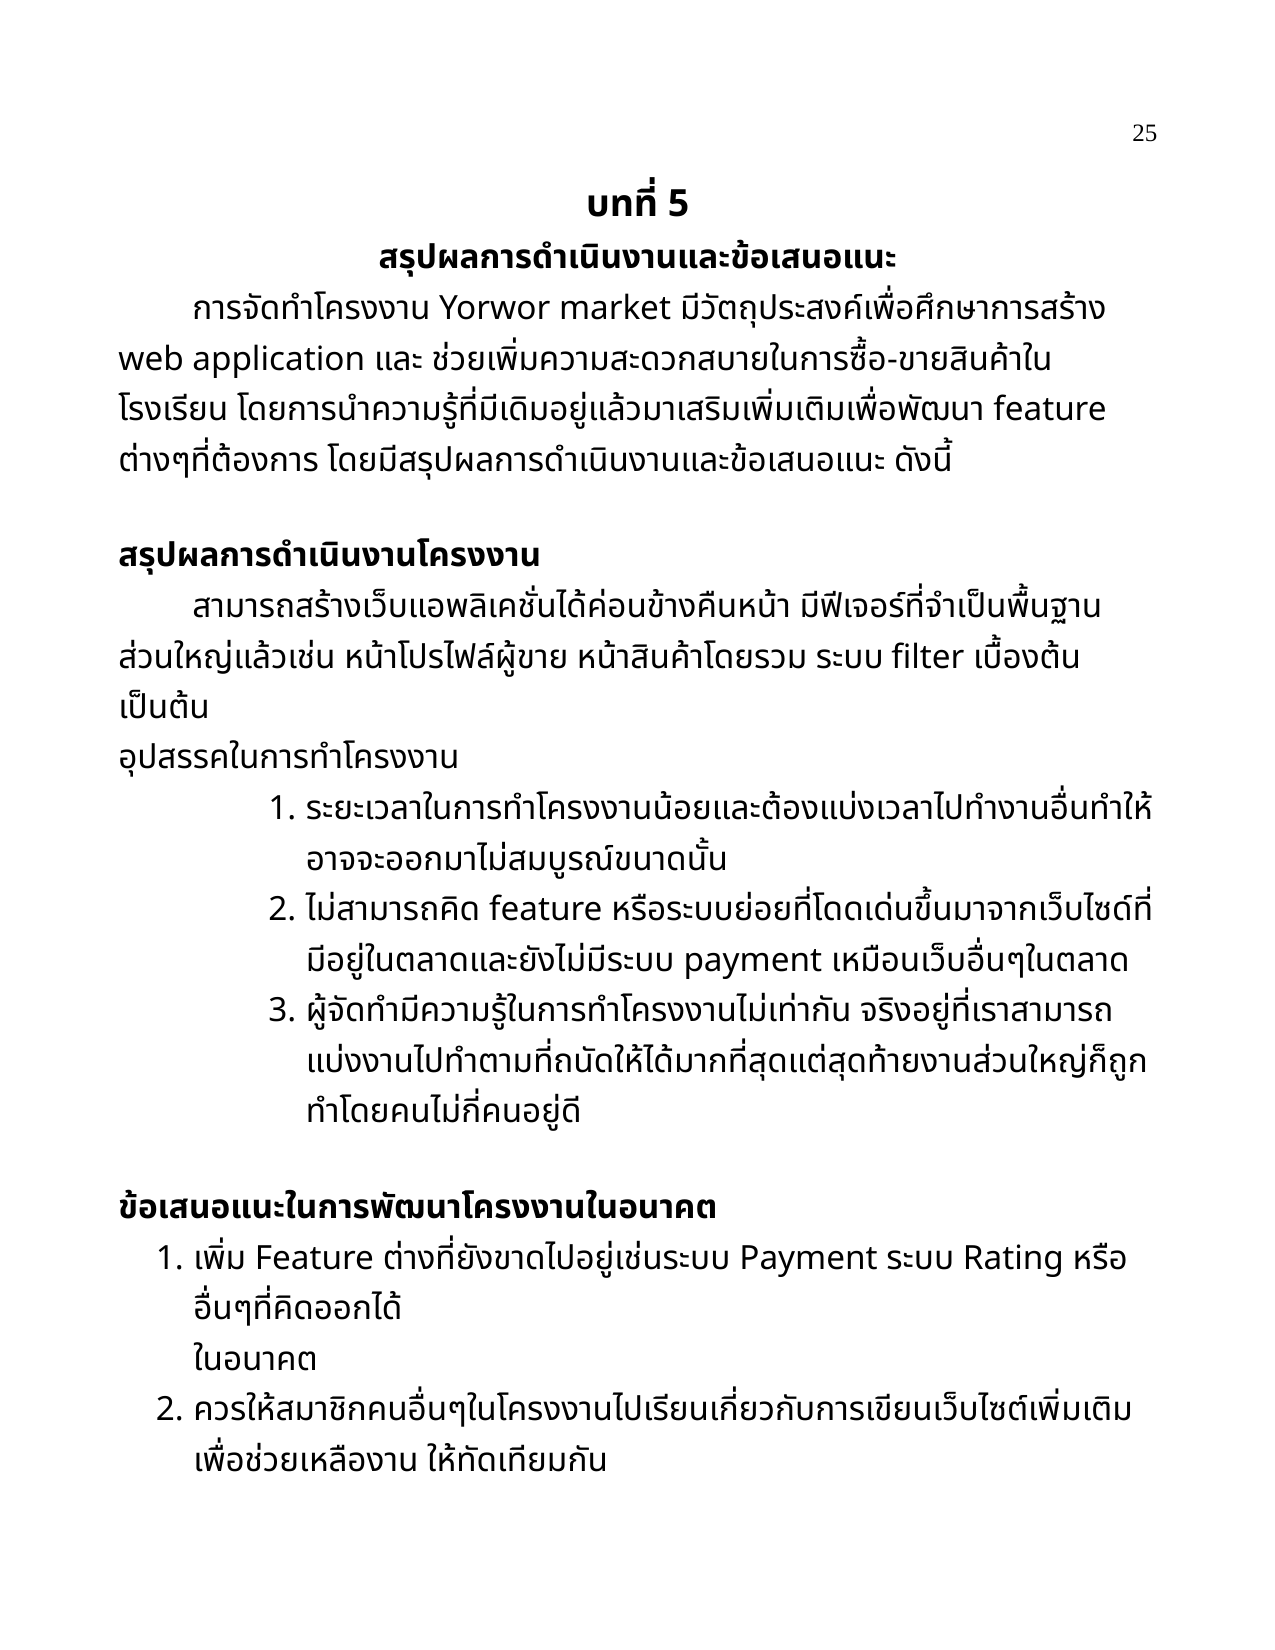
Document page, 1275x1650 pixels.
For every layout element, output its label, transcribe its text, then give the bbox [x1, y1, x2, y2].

text อุปสรรคในการทำโครงงาน [118, 733, 1157, 784]
text บทที่ 5 [118, 176, 1157, 233]
list ควรให้สมาชิกคนอื่นๆในโครงงานไปเรียนเกี่ยวกับการเขียนเว็บไซต์เพิ่มเติมเพื่อช่วยเหลืองาน ให้ทัดเทียมกัน [156, 1385, 1157, 1486]
list ไม่สามารถคิด feature หรือระบบย่อยที่โดดเด่นขึ้นมาจากเว็บไซด์ที่มีอยู่ในตลาดและยังไม่มีระบบ payment เหมือนเว็บอื่นๆในตลาด [268, 885, 1157, 986]
text สรุปผลการดำเนินงานและข้อเสนอแนะ [118, 233, 1157, 284]
list ผู้จัดทำมีความรู้ในการทำโครงงานไม่เท่ากัน จริงอยู่ที่เราสามารถแบ่งงานไปทำตามที่ถนัดให้ได้มากที่สุดแต่สุดท้ายงานส่วนใหญ่ก็ถูกทำโดยคนไม่กี่คนอยู่ดี [268, 986, 1157, 1138]
list เพิ่ม Feature ต่างที่ยังขาดไปอยู่เช่นระบบ Payment ระบบ Rating หรืออื่นๆที่คิดออกได้ [156, 1233, 1157, 1334]
text ข้อเสนอแนะในการพัฒนาโครงงานในอนาคต [118, 1183, 1157, 1233]
list ในอนาคต [156, 1334, 1157, 1385]
text สามารถสร้างเว็บแอพลิเคชั่นได้ค่อนข้างคืนหน้า มีฟีเจอร์ที่จำเป็นพื้นฐานส่วนใหญ่แล้วเช่น หน้าโปรไฟล์ผู้ขาย หน้าสินค้าโดยรวม ระบบfilter เบื้องต้น เป็นต้น [118, 582, 1157, 733]
list ระยะเวลาในการทำโครงงานน้อยและต้องแบ่งเวลาไปทำงานอื่นทำให้อาจจะออกมาไม่สมบูรณ์ขนาดนั้น [268, 784, 1157, 885]
text สรุปผลการดำเนินงานโครงงาน [118, 531, 1157, 582]
text การจัดทำโครงงาน Yorwor market มีวัตถุประสงค์เพื่อศึกษาการสร้าง web application และ ช่วยเพิ่มความสะดวกสบายในการซื้อ-ขายสินค้าในโรงเรียน โดยการนำความรู้ที่มีเดิมอยู่แล้วมาเสริมเพิ่มเติมเพื่อพัฒนา feature ต่างๆที่ต้องการ โดยมีสรุปผลการดำเนินงานและข้อเสนอแนะ ดังนี้ [118, 284, 1157, 486]
